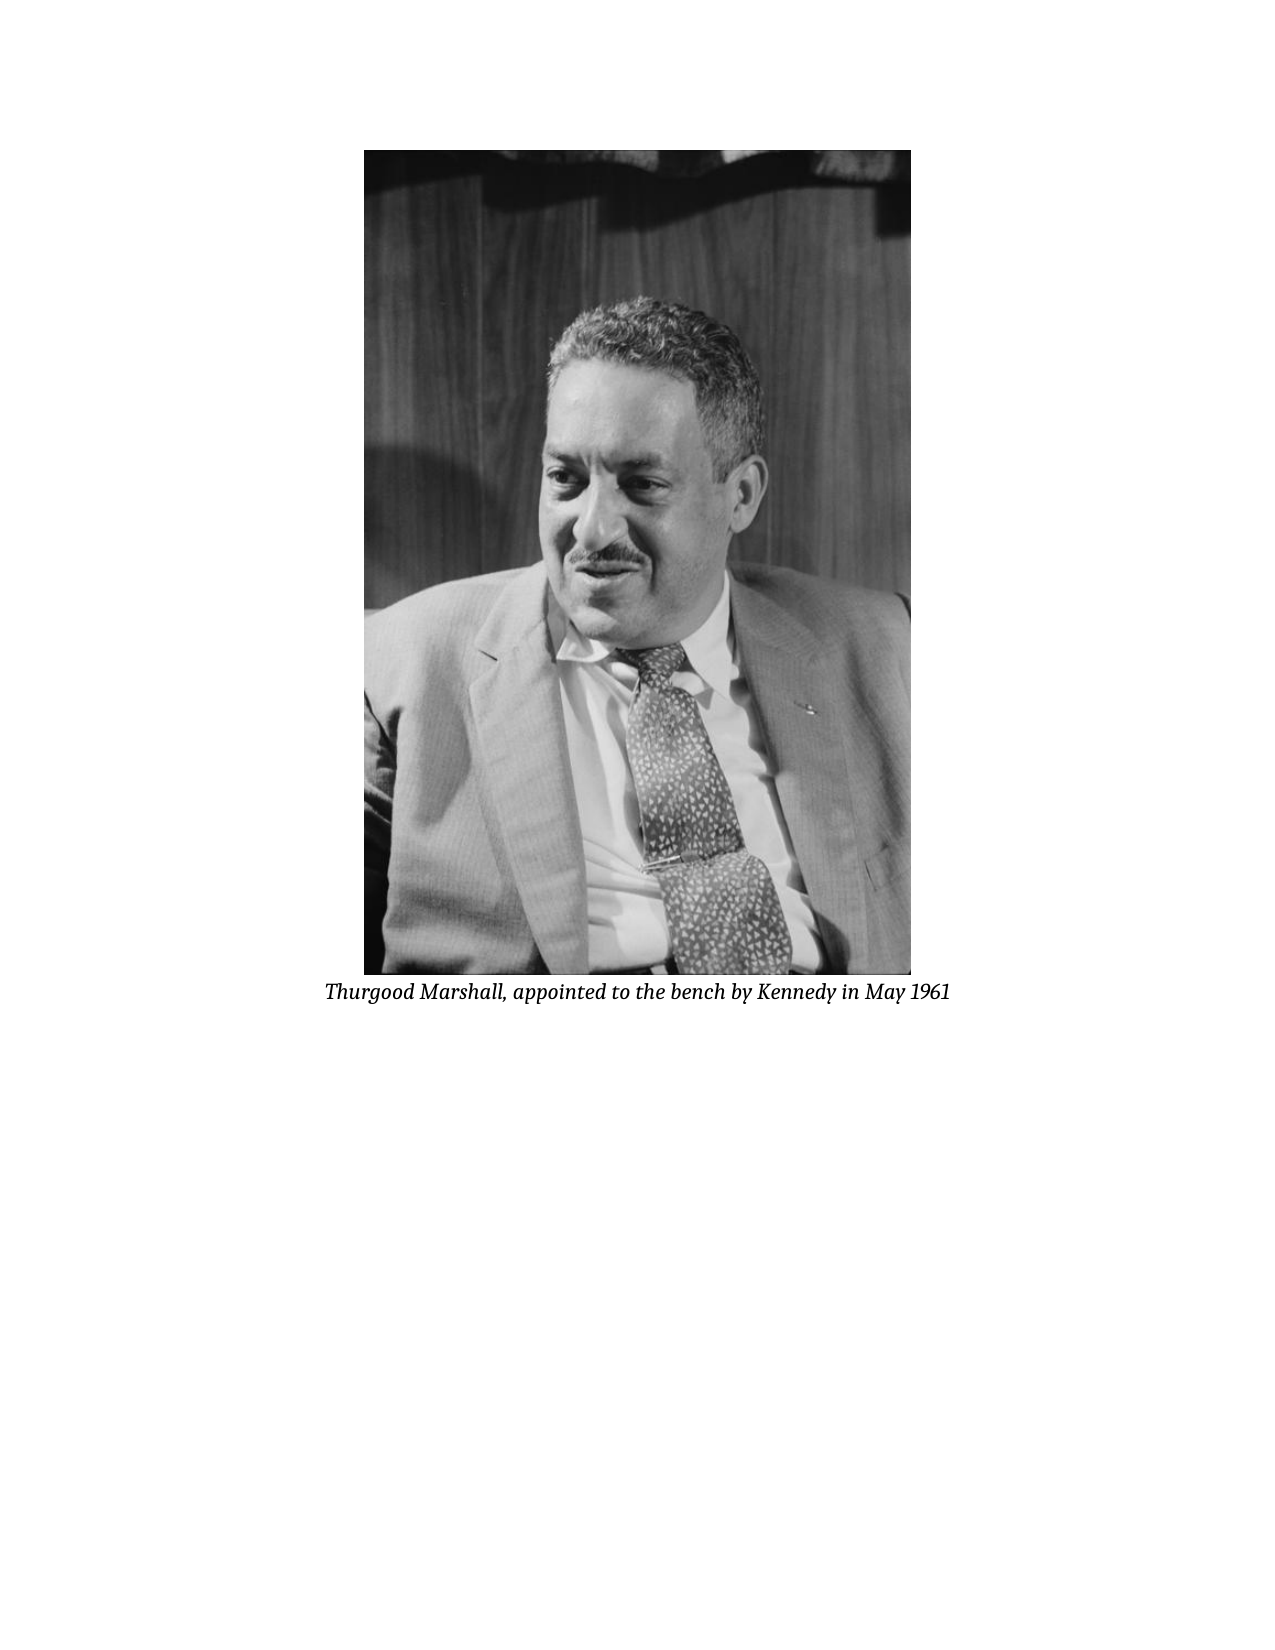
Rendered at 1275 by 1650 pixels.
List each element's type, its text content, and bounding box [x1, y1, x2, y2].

picture [364, 150, 911, 975]
text Thurgood Marshall, appointed to the bench by Kennedy in May 1961 [187, 150, 1087, 1005]
